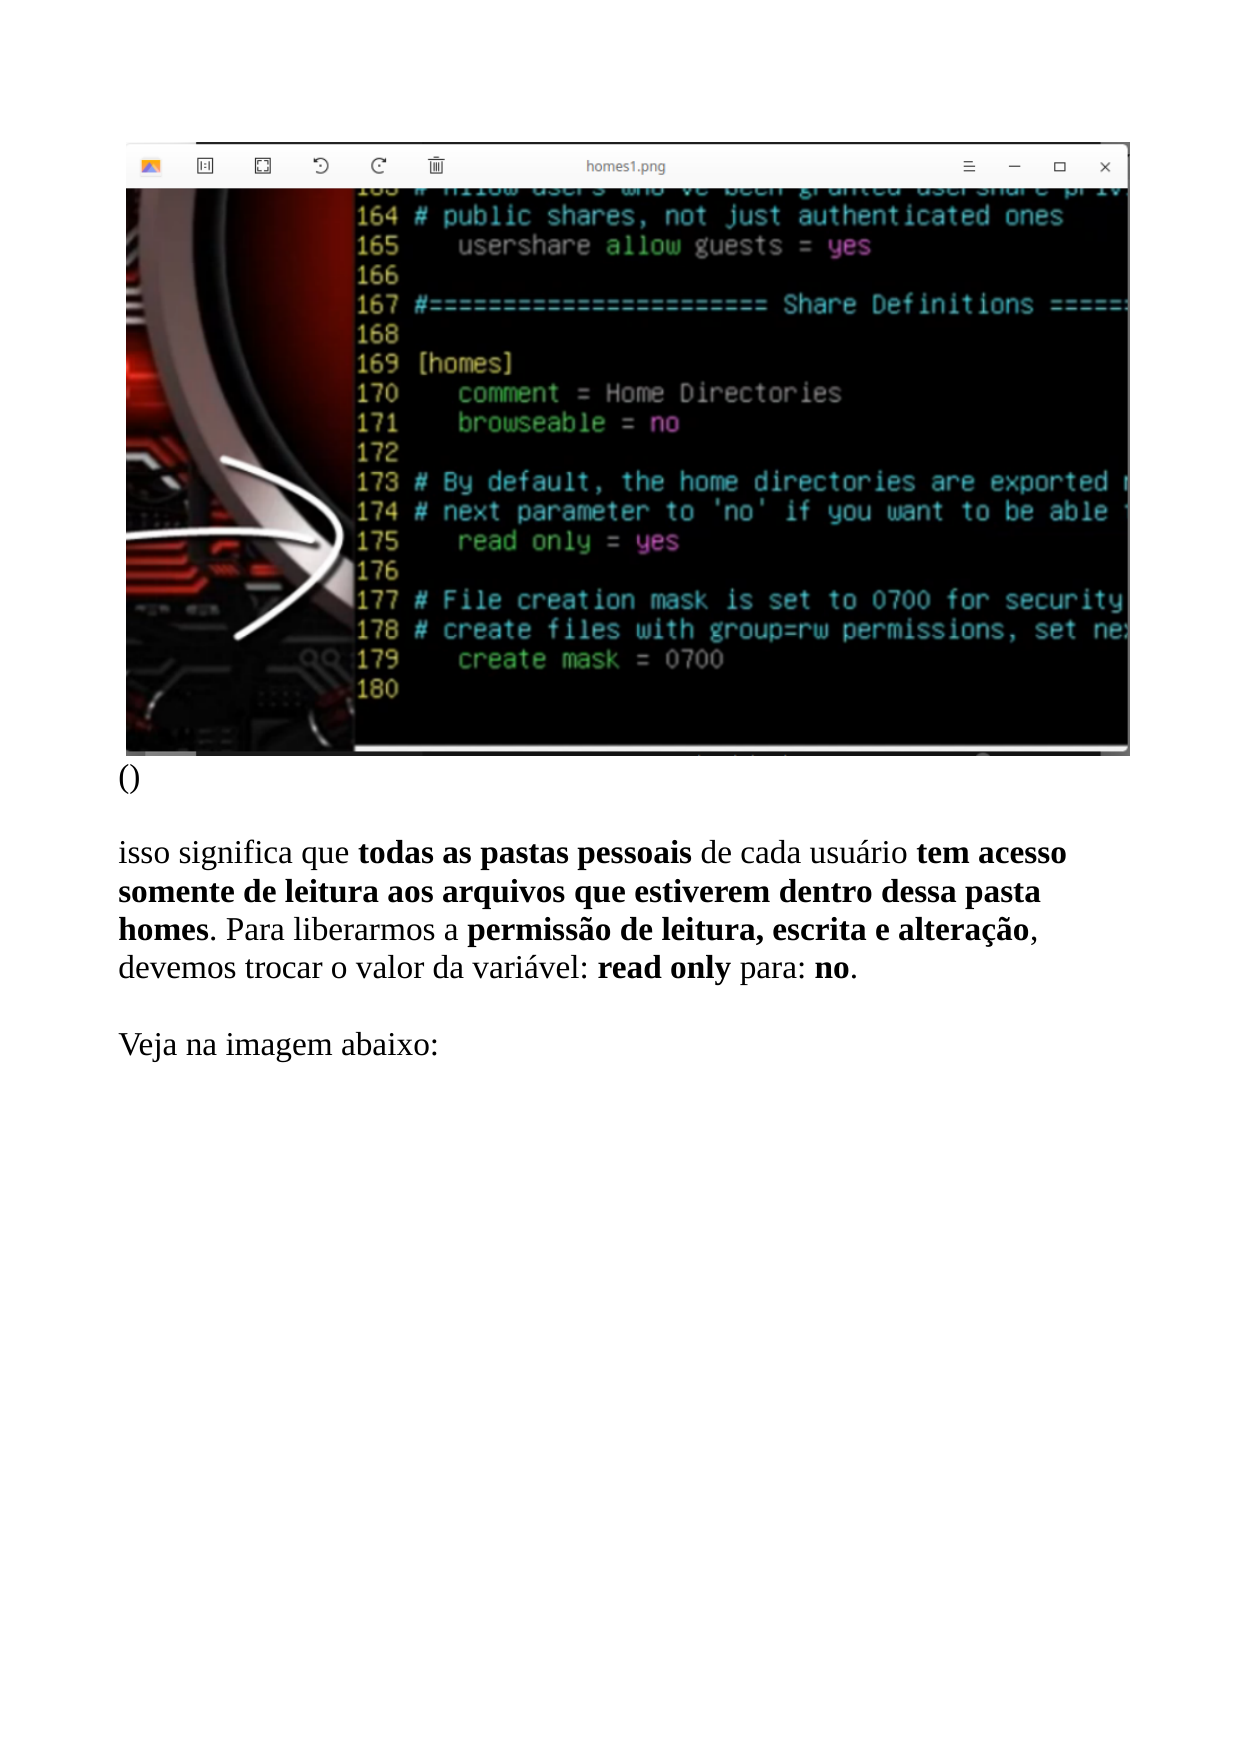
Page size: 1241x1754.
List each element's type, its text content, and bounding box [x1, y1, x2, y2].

text () [118, 118, 1122, 794]
picture [126, 142, 1130, 756]
text Veja na imagem abaixo: [118, 1024, 1122, 1063]
text isso significa que todas as pastas pessoais de cada usuário tem acesso somente de leitura aos arquivos que estiverem dentro dessa pasta homes. Para liberarmos a permissão de leitura, escrita e alteração, devemos trocar o valor da variável: read only para: no. [118, 833, 1122, 986]
